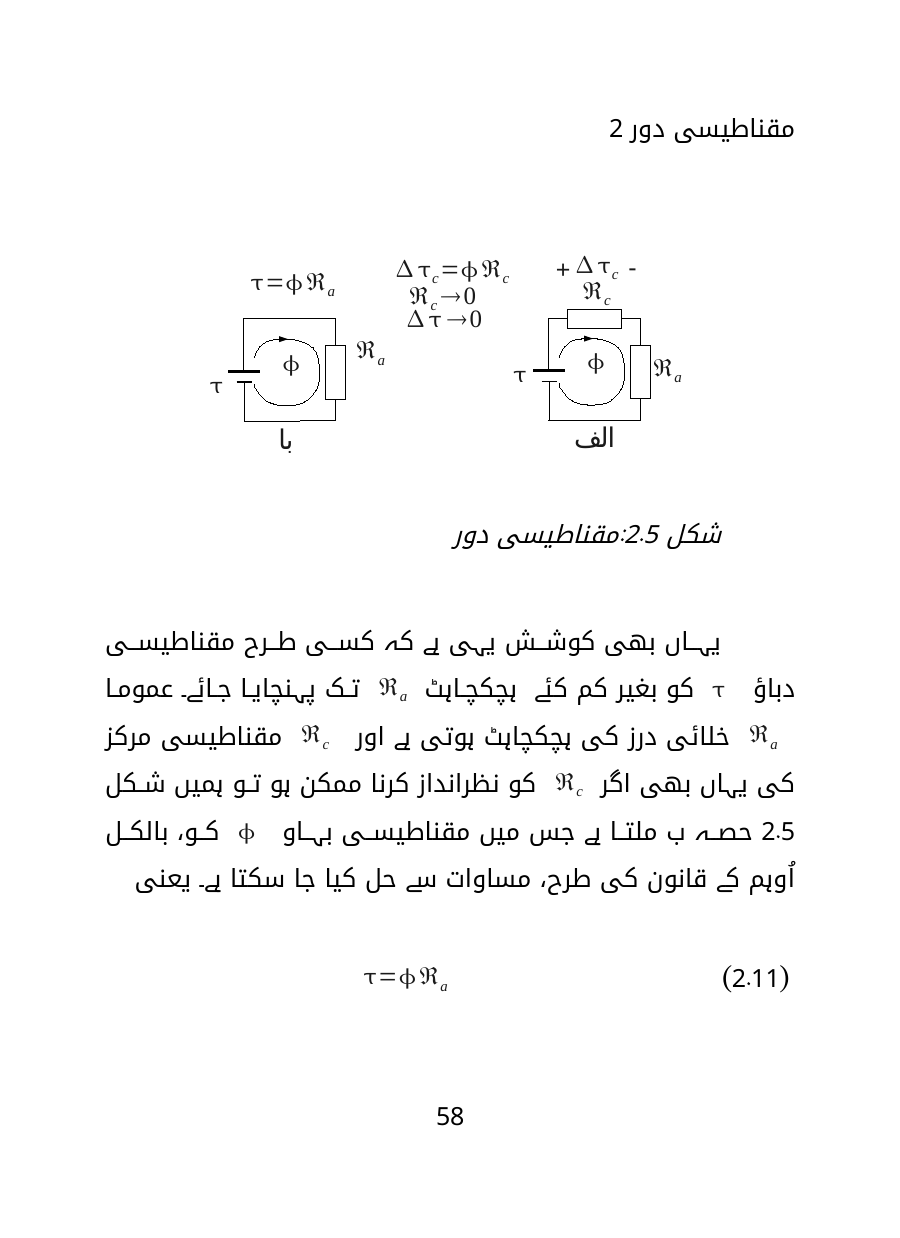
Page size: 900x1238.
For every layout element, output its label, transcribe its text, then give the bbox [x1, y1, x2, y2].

table_header [105, 949, 699, 1021]
table_header (2.11) [699, 949, 795, 1021]
text یہاں بھی کوشش یہی ہے کہ کسی طرح مقناطیسی دباؤ کو بغیر کم کئے ہچکچاہٹتک پہنچایا جائے۔ عموما خلائی درز کی ہچکچاہٹ ہوتی ہے اور مقناطیسی مرکز کی یہاں بھی اگرکو نظرانداز کرنا ممکن ہو تو ہمیں شکل 2.5 حصہ ب ملتا ہے جس میں مقناطیسی بہاو کو، بالکل اُوہم کے قانون کی طرح، مساوات سے حل کیا جا سکتا ہے۔ یعنی [105, 618, 795, 903]
text شکل 2.5:مقناطیسی دور [179, 195, 721, 558]
